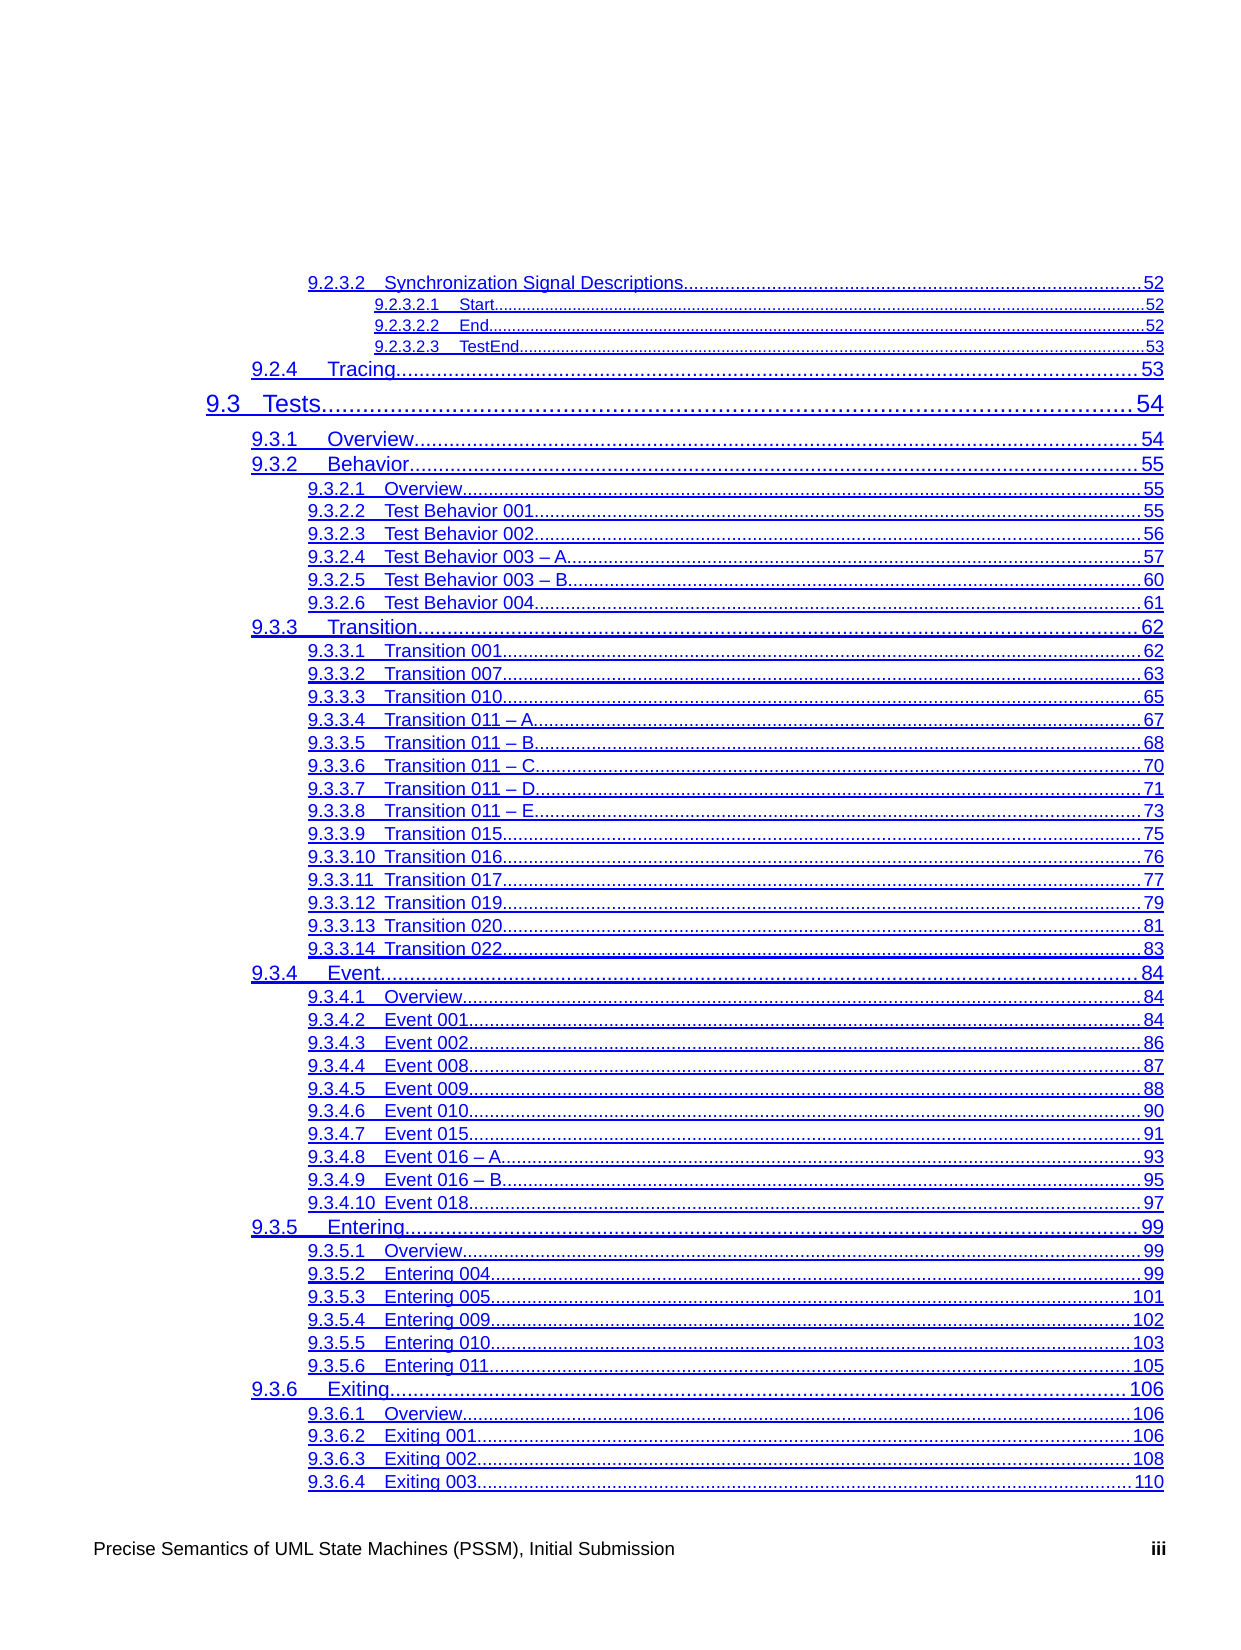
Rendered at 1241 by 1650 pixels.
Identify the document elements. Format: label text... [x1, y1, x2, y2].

text 9.3.5.5 Entering 010 103 [308, 1330, 1164, 1350]
text 9.3.6.2 Exiting 001 106 [308, 1424, 1164, 1444]
text 9.3.4.5 Event 009 88 [308, 1076, 1164, 1096]
text 9.3.6 Exiting 106 [251, 1376, 1164, 1398]
text 9.3.4 Event 84 [251, 959, 1164, 981]
text 9.3.3.13 Transition 020 81 [308, 913, 1164, 934]
text 9.3.5.3 Entering 005 101 [308, 1284, 1164, 1304]
text 9.3.4.6 Event 010 90 [308, 1099, 1164, 1119]
text 9.3.3.7 Transition 011 – D 71 [308, 776, 1164, 796]
text 9.3.3.1 Transition 001 62 [308, 638, 1164, 659]
text 9.3.3.12 Transition 019 79 [308, 891, 1164, 911]
text 9.2.3.2.2 End 52 [374, 314, 1164, 332]
text 9.3.1 Overview 54 [251, 426, 1164, 448]
text 9.3.5.1 Overview 99 [308, 1238, 1164, 1259]
text 9.3.2.4 Test Behavior 003 – A 57 [308, 545, 1164, 565]
text 9.3.4.4 Event 008 87 [308, 1053, 1164, 1073]
text 9.3.3.2 Transition 007 63 [308, 661, 1164, 681]
text 9.3.2.1 Overview 55 [308, 476, 1164, 496]
text 9.3.2.3 Test Behavior 002 56 [308, 522, 1164, 542]
text 9.3.3.14 Transition 022 83 [308, 936, 1164, 956]
text 9.3.5.4 Entering 009 102 [308, 1307, 1164, 1327]
text 9.3.5 Entering 99 [251, 1213, 1164, 1235]
text 9.3.5.2 Entering 004 99 [308, 1261, 1164, 1281]
text 9.3.2 Behavior 55 [251, 451, 1164, 473]
text 9.3.2.5 Test Behavior 003 – B 60 [308, 568, 1164, 588]
text 9.3.4.10 Event 018 97 [308, 1191, 1164, 1211]
text 9.3.3.3 Transition 010 65 [308, 684, 1164, 704]
text 9.3.4.8 Event 016 – A 93 [308, 1145, 1164, 1165]
text 9.3.6.1 Overview 106 [308, 1401, 1164, 1421]
text 9.3.6.3 Exiting 002 108 [308, 1447, 1164, 1467]
text 9.3.4.9 Event 016 – B 95 [308, 1168, 1164, 1188]
text 9.2.3.2.3 TestEnd 53 [374, 335, 1164, 353]
text 9.3.2.2 Test Behavior 001 55 [308, 499, 1164, 519]
text 9.3.3.8 Transition 011 – E 73 [308, 799, 1164, 819]
text 9.3.3.4 Transition 011 – A 67 [308, 707, 1164, 727]
text 9.3.3.10 Transition 016 76 [308, 845, 1164, 865]
text 9.2.3.2 Synchronization Signal Descriptions 52 [308, 270, 1164, 290]
text 9.3.4.7 Event 015 91 [308, 1122, 1164, 1142]
text 9.3 Tests 54 [206, 389, 1164, 414]
text 9.3.5.6 Entering 011 105 [308, 1353, 1164, 1373]
text 9.3.3.11 Transition 017 77 [308, 868, 1164, 888]
text 9.2.4 Tracing 53 [251, 356, 1164, 378]
text 9.3.3.6 Transition 011 – C 70 [308, 753, 1164, 773]
text 9.3.4.1 Overview 84 [308, 984, 1164, 1004]
text 9.3.4.3 Event 002 86 [308, 1030, 1164, 1050]
text 9.3.2.6 Test Behavior 004 61 [308, 591, 1164, 611]
text 9.3.6.4 Exiting 003 110 [308, 1470, 1164, 1490]
text 9.3.4.2 Event 001 84 [308, 1007, 1164, 1027]
text 9.2.3.2.1 Start 52 [374, 293, 1164, 311]
text 9.3.3.9 Transition 015 75 [308, 822, 1164, 842]
text 9.3.3.5 Transition 011 – B 68 [308, 730, 1164, 750]
text 9.3.3 Transition 62 [251, 613, 1164, 635]
